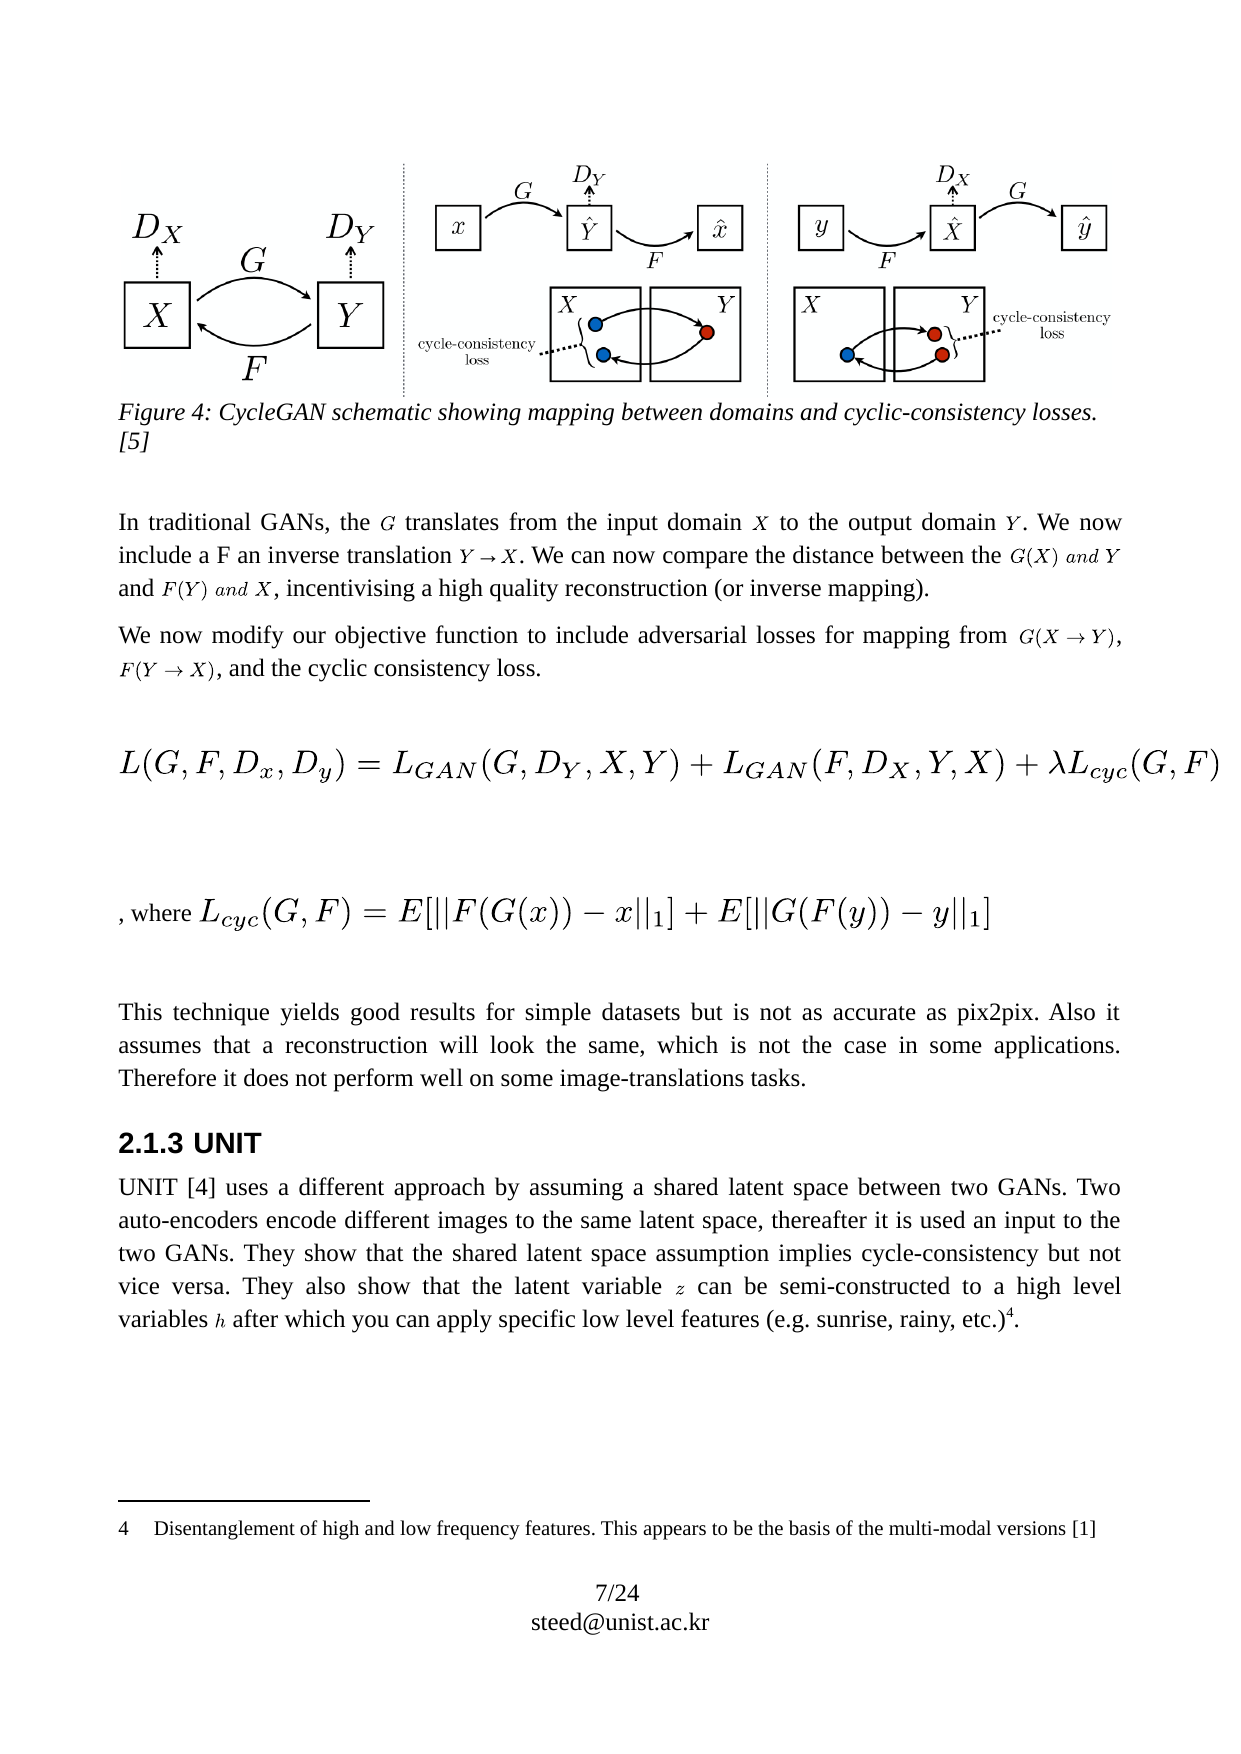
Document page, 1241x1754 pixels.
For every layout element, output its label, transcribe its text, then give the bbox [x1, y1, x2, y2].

text Figure 4: CycleGAN schematic showing mapping between domains and cyclic-consistency losses. [5]⁠ [118, 398, 1122, 455]
text In traditional GANs, the translates from the input domain to the output domain . We now include a F an inverse translation →. We can now compare the distance between the and , incentivising a high quality reconstruction (or inverse mapping). [118, 507, 1122, 601]
text We now modify our objective function to include adversarial losses for mapping from , , and the cyclic consistency loss. [118, 620, 1122, 682]
text This technique yields good results for simple datasets but is not as accurate as pix2pix. Also it assumes that a reconstruction will look the same, which is not the case in some applications. Therefore it does not perform well on some image-translations tasks. [118, 997, 1122, 1092]
picture [118, 130, 1123, 398]
text UNIT [4]⁠ uses a different approach by assuming a shared latent space between two GANs. Two auto-encoders encode different images to the same latent space, thereafter it is used an input to the two GANs. They show that the shared latent space assumption implies cycle-consistency but not vice versa. They also show that the latent variable can be semi-constructed to a high level variables after which you can apply specific low level features (e.g. sunrise, rainy, etc.). [118, 1172, 1122, 1333]
subtitle UNIT [118, 1126, 1122, 1159]
text , where [118, 897, 1122, 931]
text Disentanglement of high and low frequency features. This appears to be the basis of the multi-modal versions [1]⁠ [118, 1516, 1122, 1540]
